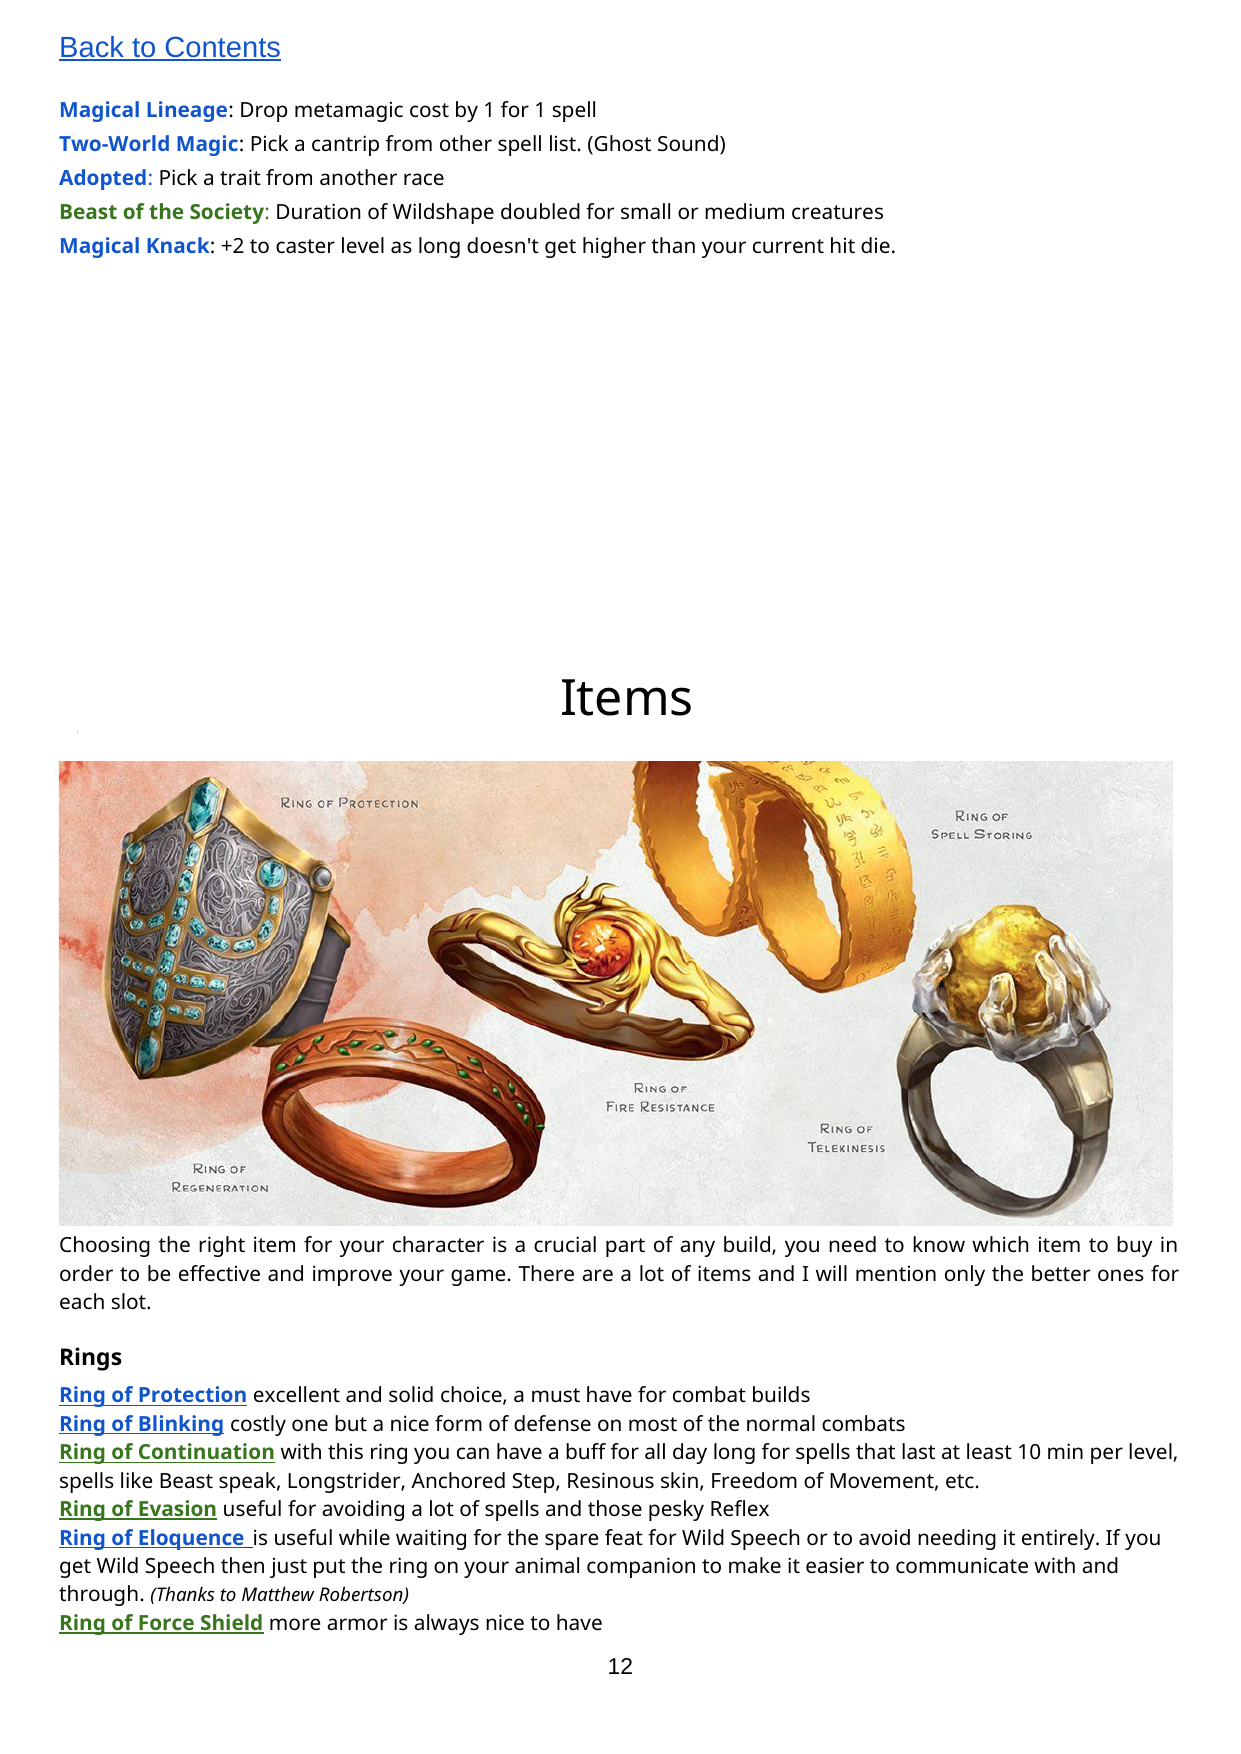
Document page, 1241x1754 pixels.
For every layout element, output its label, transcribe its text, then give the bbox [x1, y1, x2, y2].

text Beast of the Society: Duration of Wildshape doubled for small or medium creatures [59, 197, 1181, 226]
text Ring of Protection excellent and solid choice, a must have for combat builds [59, 1381, 1181, 1409]
text Two-World Magic: Pick a cantrip from other spell list. (Ghost Sound) [59, 129, 1181, 158]
text Ring of Eloquence is useful while waiting for the spare feat for Wild Speech or to avoid needing it entirely. If you get Wild Speech then just put the ring on your animal companion to make it easier to communicate with and through. (Thanks to Matthew Robertson) [59, 1523, 1181, 1608]
text Magical Lineage: Drop metamagic cost by 1 for 1 spell [59, 95, 1181, 123]
text Adopted: Pick a trait from another race [59, 163, 1181, 192]
text Ring of Force Shield more armor is always nice to have [59, 1608, 1181, 1636]
text Ring of Blinking costly one but a nice form of defense on most of the normal combats [59, 1409, 1181, 1437]
text Items [59, 662, 1181, 730]
picture [58, 761, 1173, 1226]
text Ring of Continuation with this ring you can have a buff for all day long for spells that last at least 10 min per level, spells like Beast speak, Longstrider, Anchored Step, Resinous skin, Freedom of Movement, etc. [59, 1437, 1181, 1494]
text Choosing the right item for your character is a crucial part of any build, you need to know which item to buy in order to be effective and improve your game. There are a lot of items and I will mention only the better ones for each slot. [59, 1231, 1181, 1316]
subtitle Rings [59, 1341, 1181, 1372]
text Magical Knack: +2 to caster level as long doesn't get higher than your current hit die. [59, 231, 1181, 260]
text Ring of Evasion useful for avoiding a lot of spells and those pesky Reflex [59, 1494, 1181, 1523]
